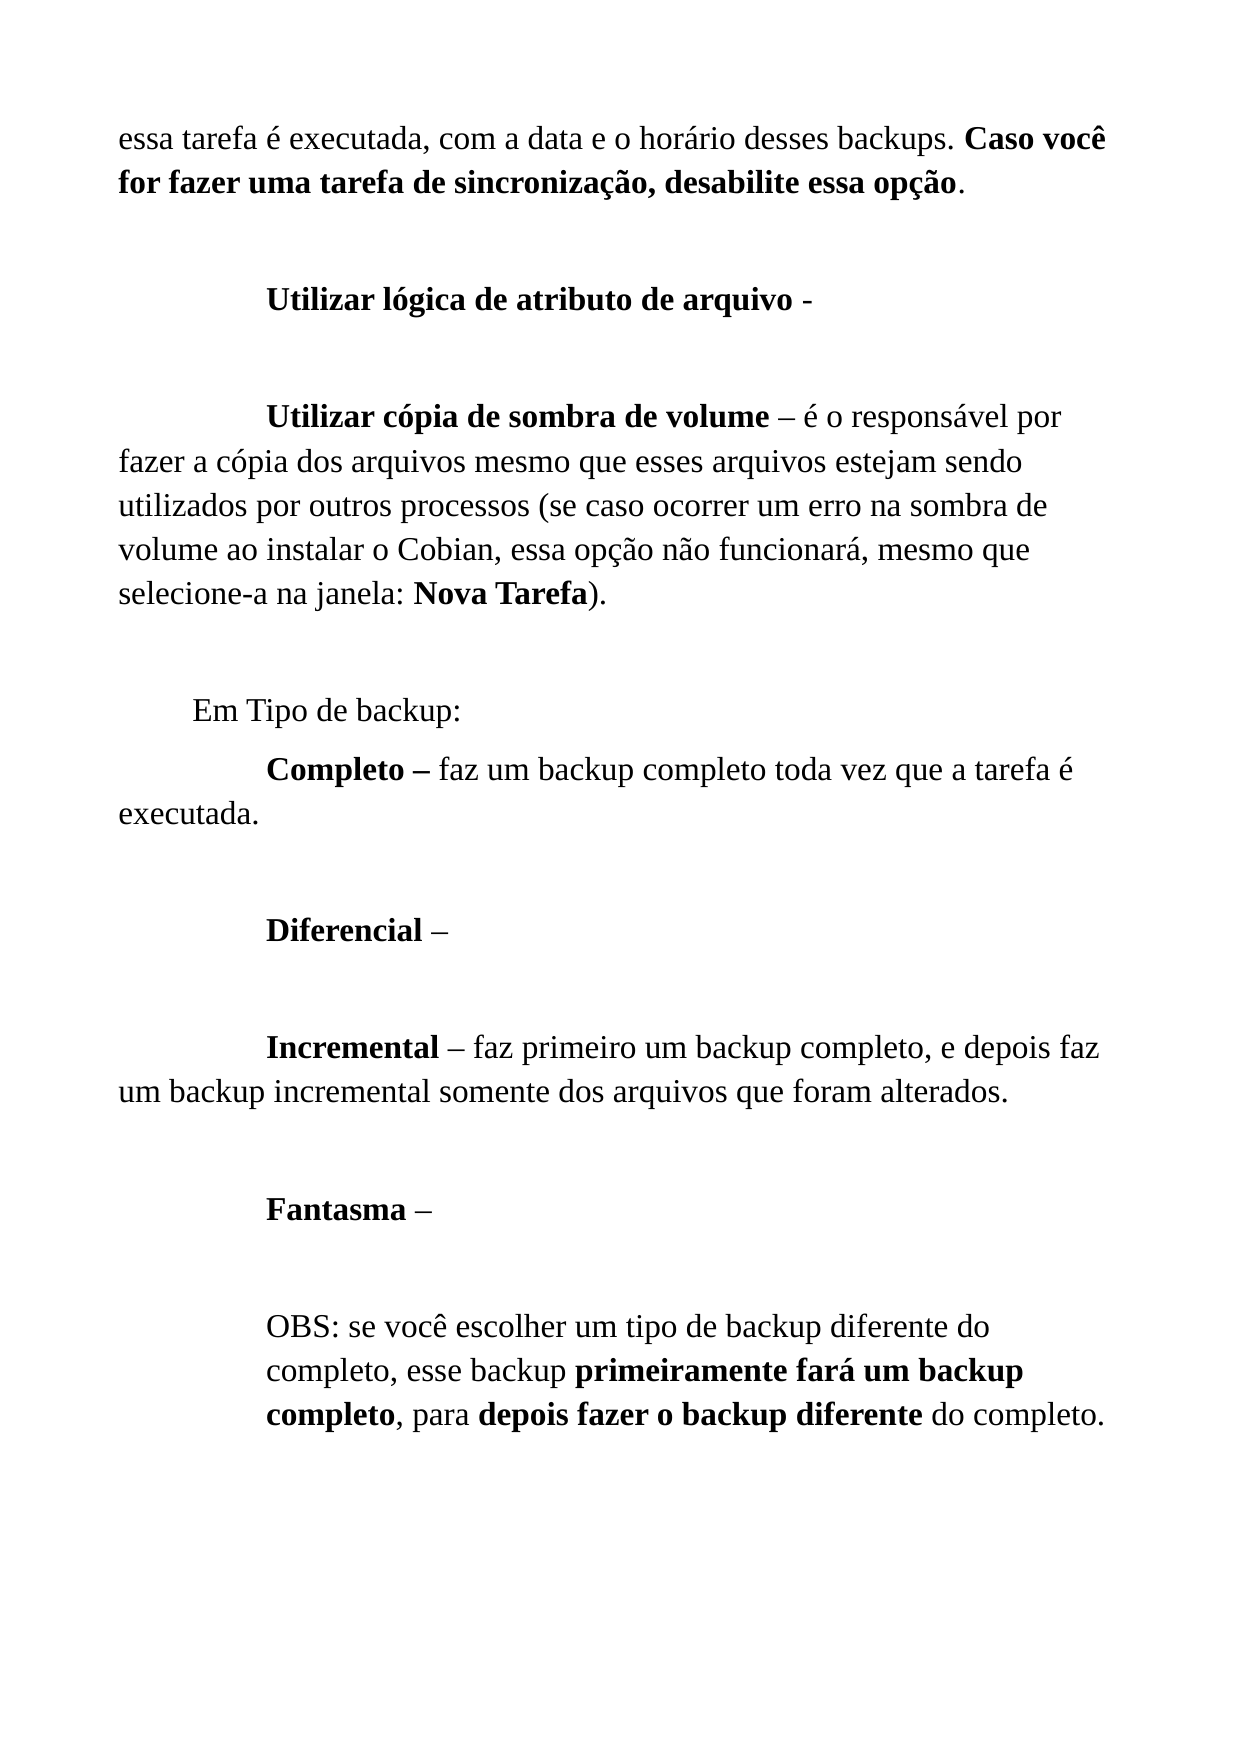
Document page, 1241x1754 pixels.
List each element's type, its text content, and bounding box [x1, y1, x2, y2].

text Utilizar cópia de sombra de volume – é o responsável por fazer a cópia dos arquivos mesmo que esses arquivos estejam sendo utilizados por outros processos (se caso ocorrer um erro na sombra de volume ao instalar o Cobian, essa opção não funcionará, mesmo que selecione-a na janela: Nova Tarefa). [118, 397, 1122, 611]
text essa tarefa é executada, com a data e o horário desses backups. Caso você for fazer uma tarefa de sincronização, desabilite essa opção. [118, 118, 1122, 201]
text Completo – faz um backup completo toda vez que a tarefa é executada. [118, 749, 1122, 831]
text Fantasma – [118, 1189, 1122, 1227]
text Utilizar lógica de atributo de arquivo - [118, 279, 1122, 318]
text Diferencial – [118, 910, 1122, 949]
text Incremental – faz primeiro um backup completo, e depois faz um backup incremental somente dos arquivos que foram alterados. [118, 1028, 1122, 1110]
text Em Tipo de backup: [118, 690, 1122, 729]
text OBS: se você escolher um tipo de backup diferente do completo, esse backup primeiramente fará um backup completo, para depois fazer o backup diferente do completo. [118, 1306, 1122, 1433]
